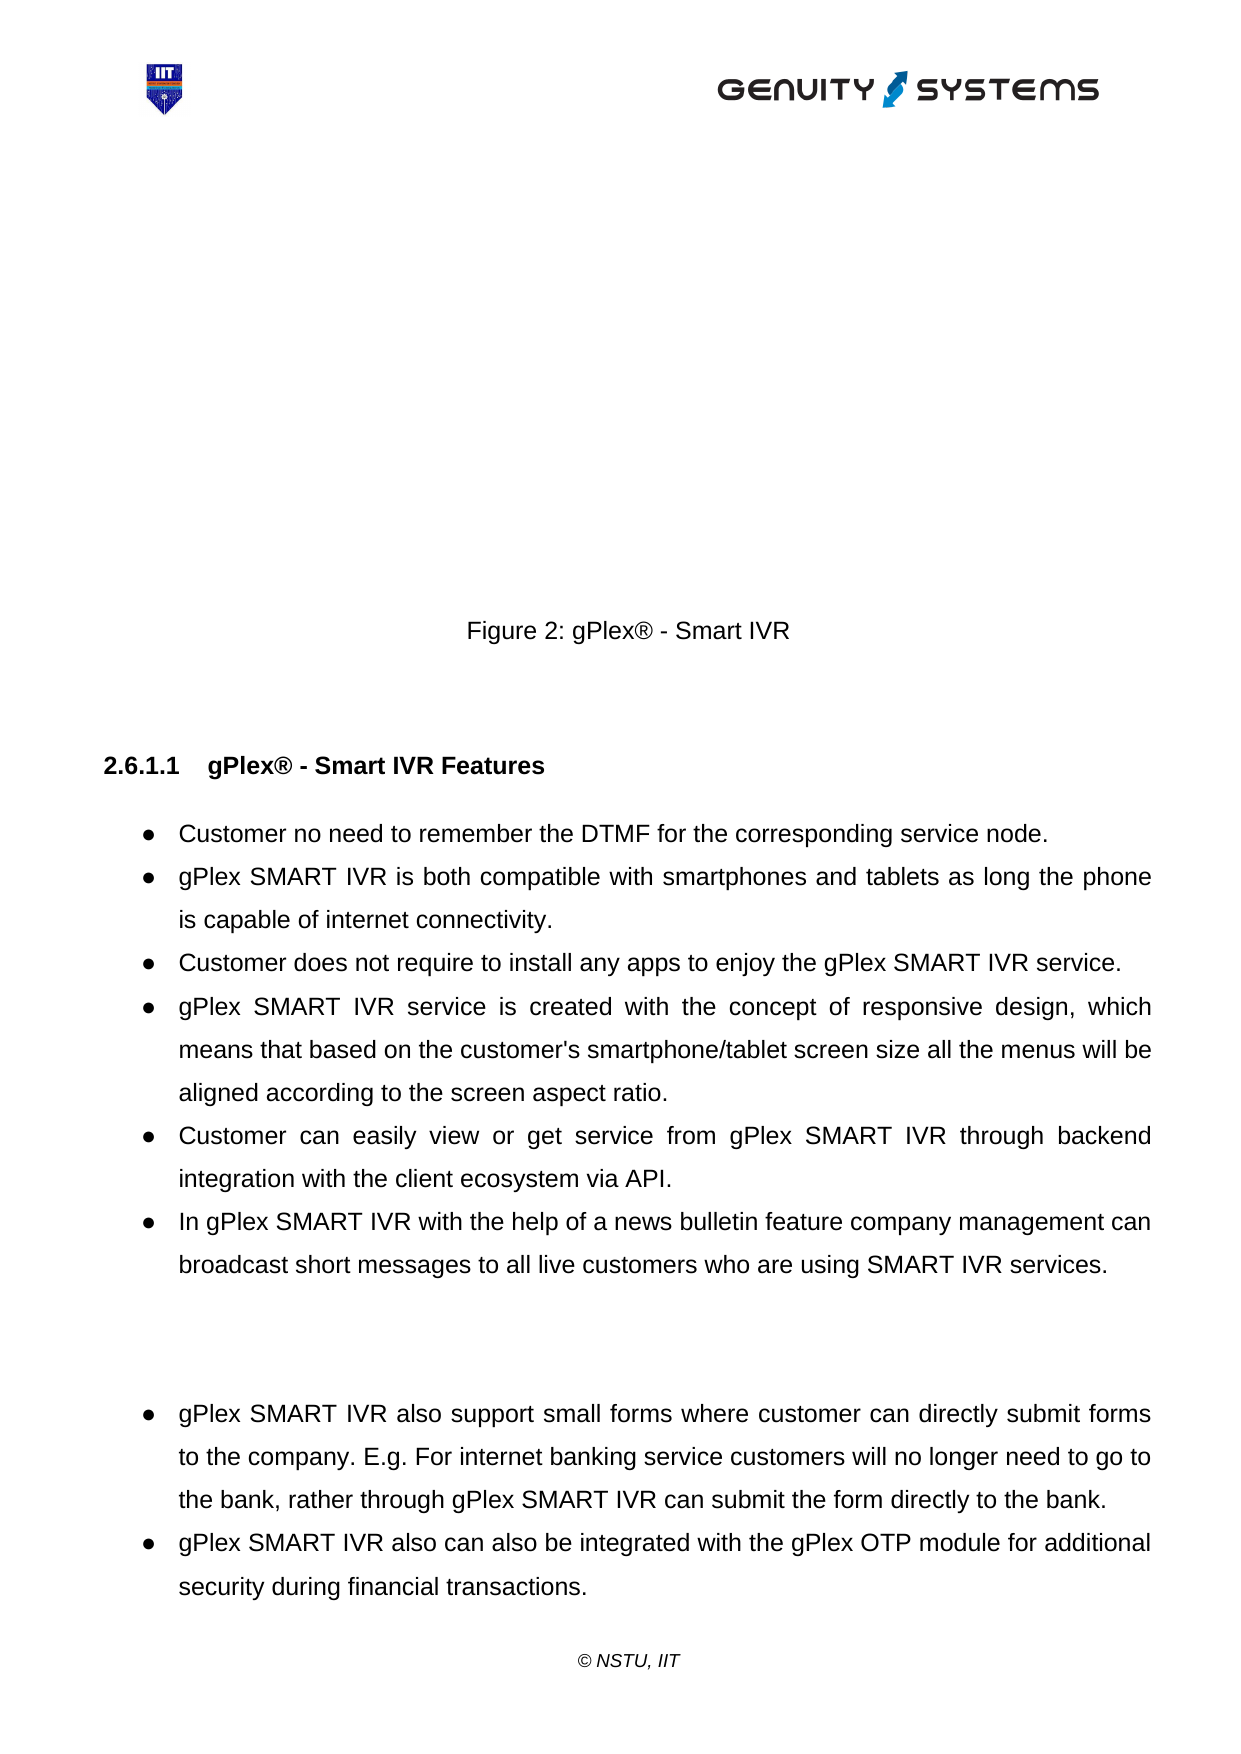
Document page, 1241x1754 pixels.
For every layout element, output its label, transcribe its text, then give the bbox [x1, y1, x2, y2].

list Customer no need to remember the DTMF for the corresponding service node. [141, 819, 1153, 848]
list gPlex SMART IVR is both compatible with smartphones and tablets as long the phone is capable of internet connectivity. [141, 862, 1153, 934]
subtitle Figure 2: gPlex® - Smart IVR [103, 616, 1153, 644]
list Customer can easily view or get service from gPlex SMART IVR through backend integration with the client ecosystem via API. [141, 1121, 1153, 1193]
subtitle 2.6.1.1 gPlex® - Smart IVR Features [103, 751, 1153, 811]
list Customer does not require to install any apps to enjoy the gPlex SMART IVR service. [141, 948, 1153, 977]
list gPlex SMART IVR also can also be integrated with the gPlex OTP module for additional security during financial transactions. [141, 1528, 1153, 1600]
list In gPlex SMART IVR with the help of a news bulletin feature company management can broadcast short messages to all live customers who are using SMART IVR services. [141, 1207, 1153, 1279]
picture [714, 70, 1101, 108]
list gPlex SMART IVR service is created with the concept of responsive design, which means that based on the customer's smartphone/tablet screen size all the menus will be aligned according to the screen aspect ratio. [141, 991, 1153, 1106]
list gPlex SMART IVR also support small forms where customer can directly submit forms to the company. E.g. For internet banking service customers will no longer need to go to the bank, rather through gPlex SMART IVR can submit the form directly to the bank. [141, 1399, 1153, 1514]
picture [137, 62, 192, 117]
